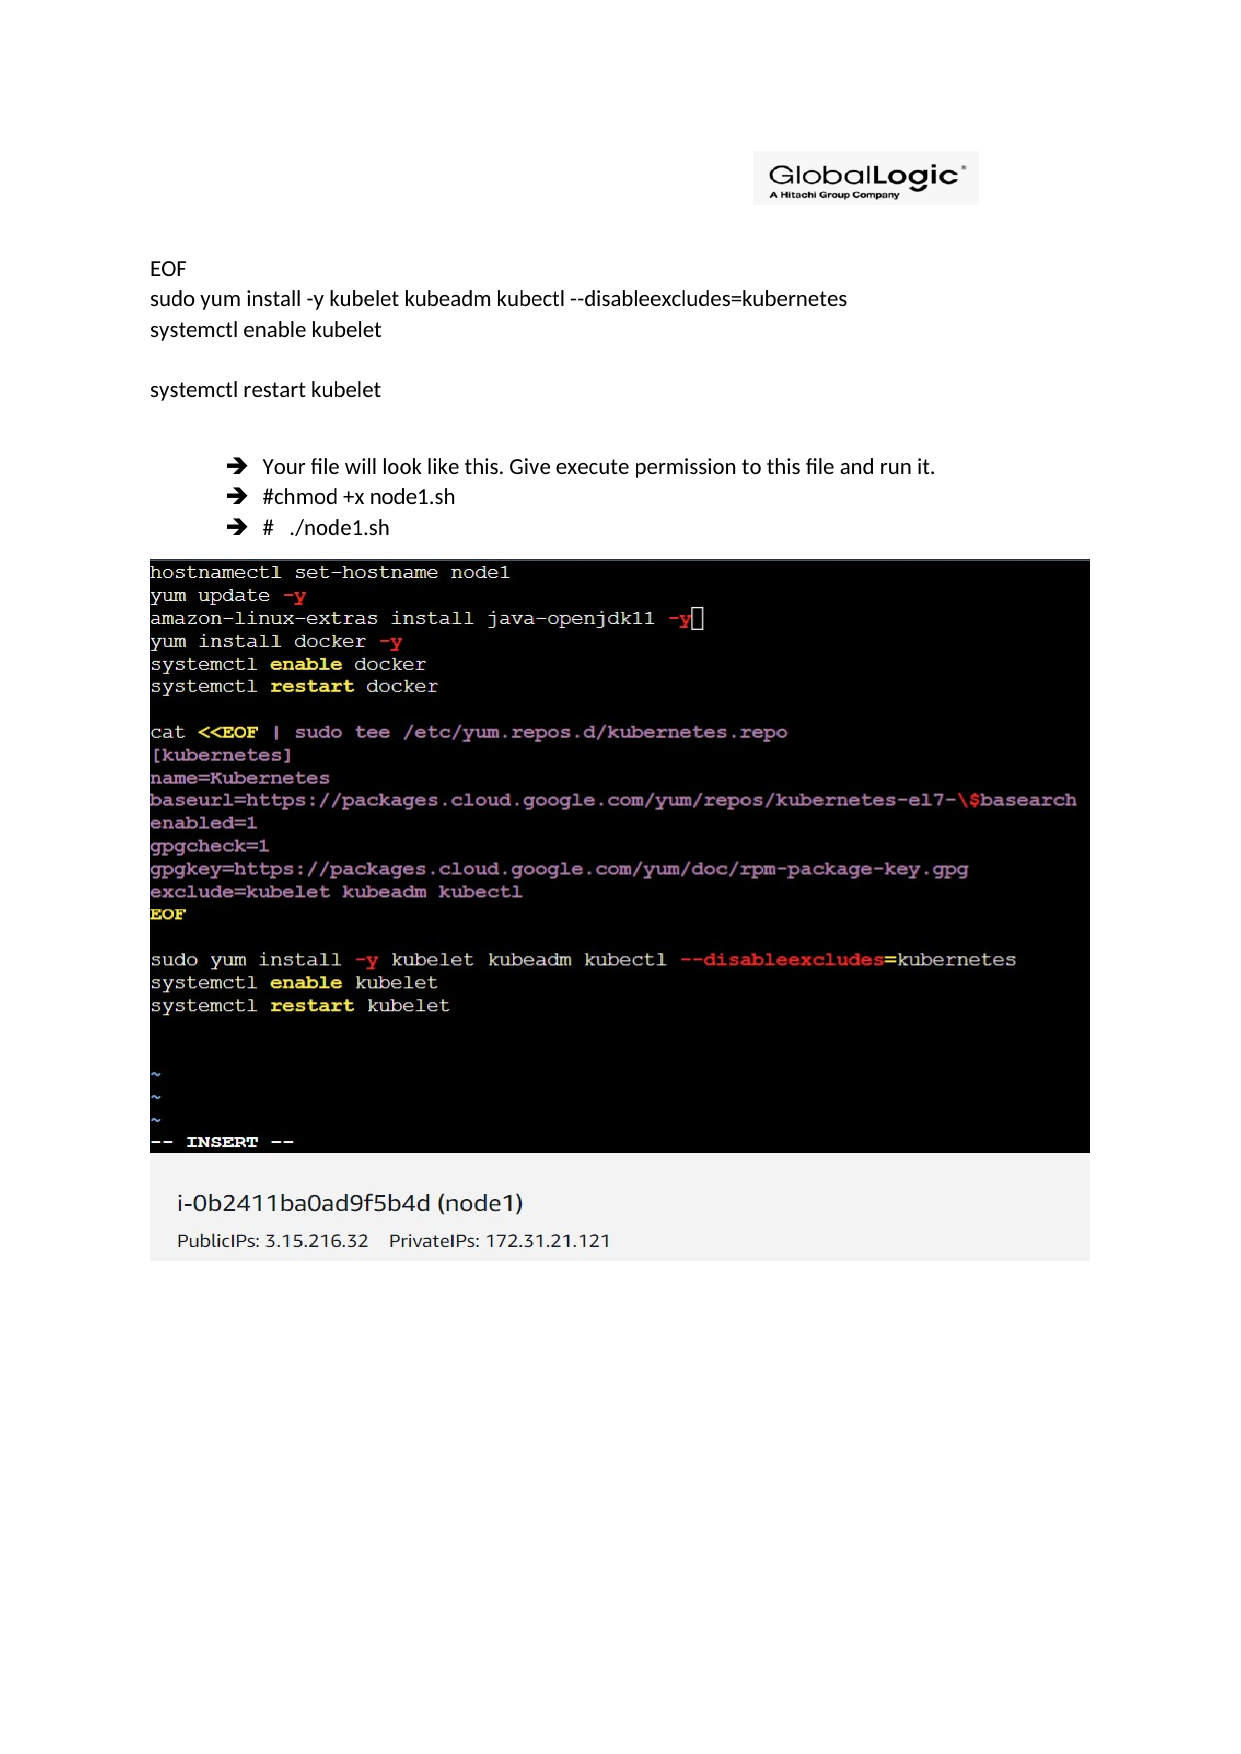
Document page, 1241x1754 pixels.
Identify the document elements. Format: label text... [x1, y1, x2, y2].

picture [150, 559, 1090, 1261]
picture [751, 150, 980, 206]
list Your file will look like this. Give execute permission to this file and run it. [225, 452, 1090, 480]
text sudo yum install -y kubelet kubeadm kubectl --disableexcludes=kubernetes [150, 284, 1090, 312]
list # ./node1.sh [225, 513, 1090, 541]
list #chmod +x node1.sh [225, 482, 1090, 510]
text systemctl restart kubelet [150, 375, 1090, 403]
text systemctl enable kubelet [150, 315, 1090, 343]
text EOF [150, 254, 1090, 282]
